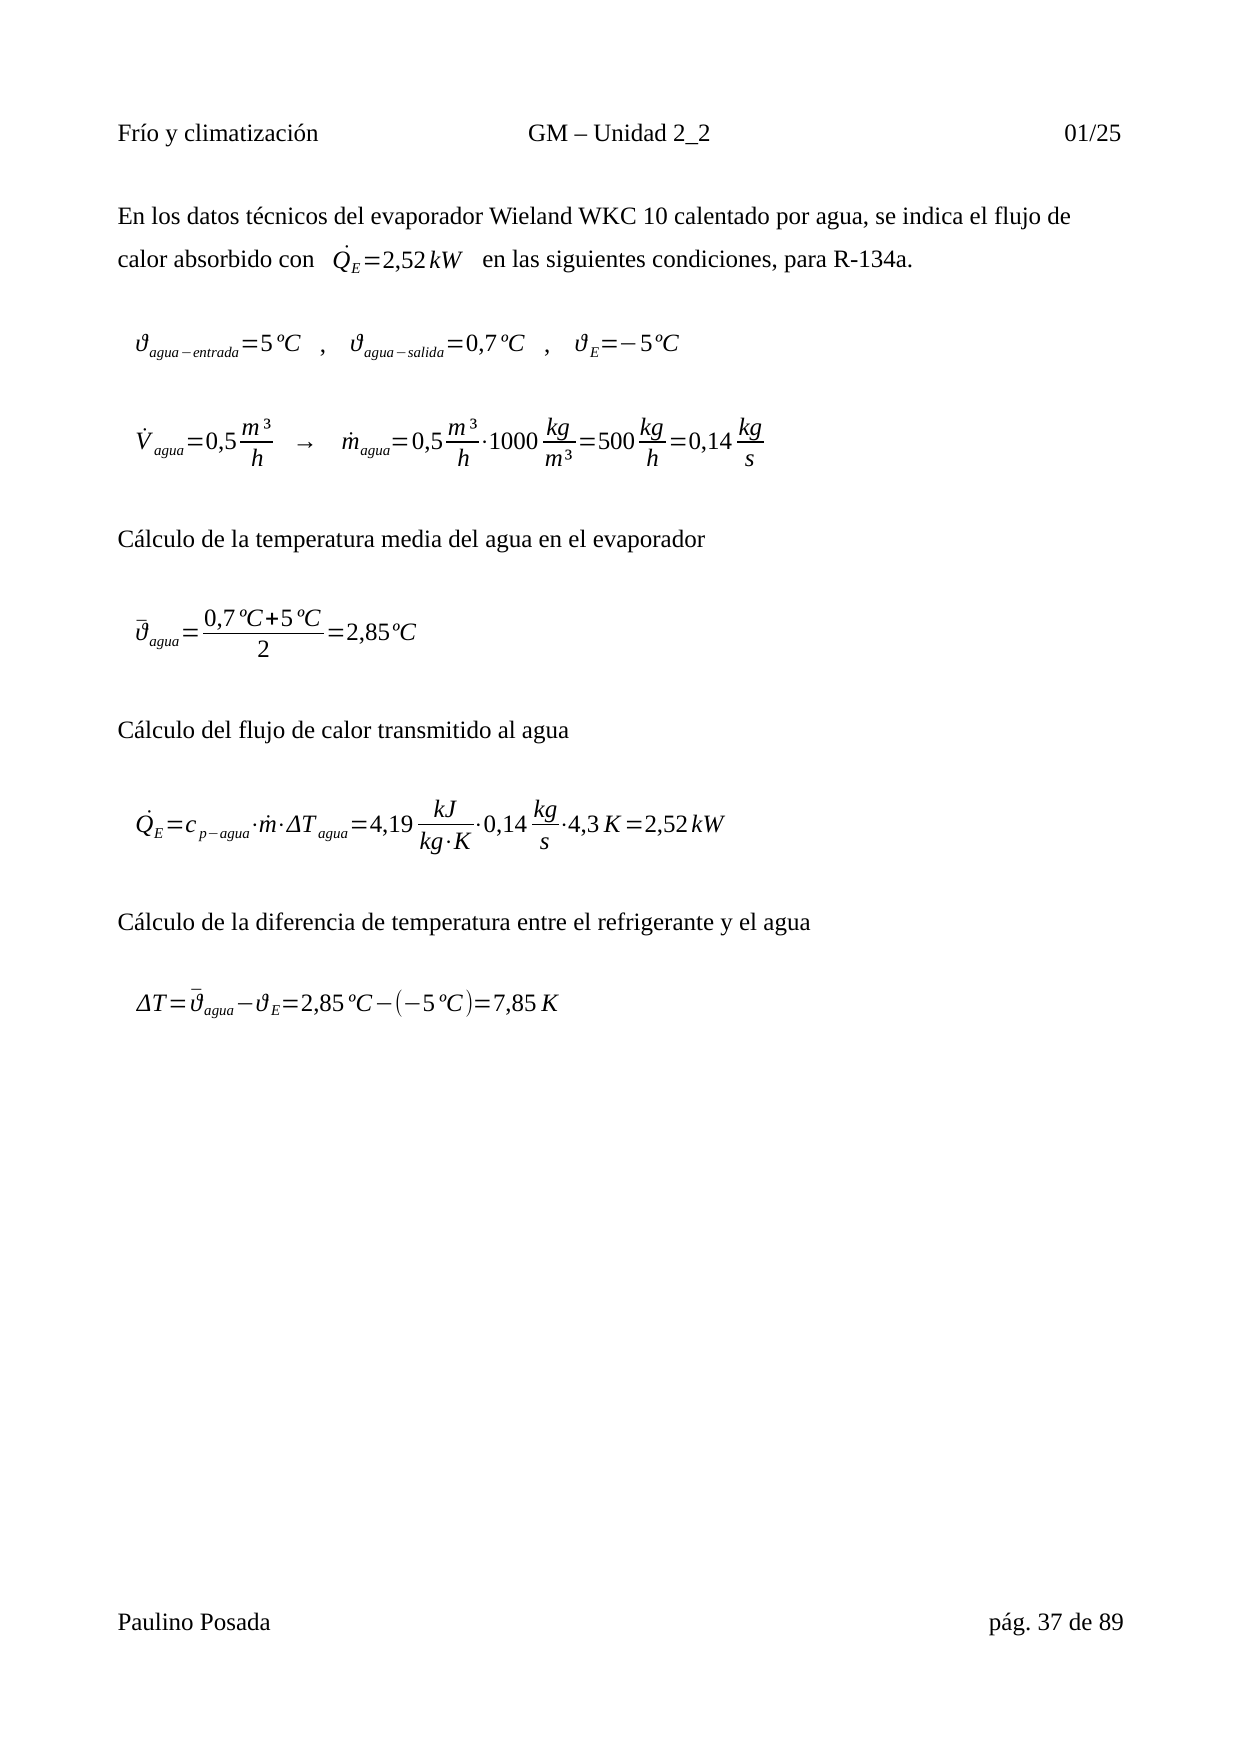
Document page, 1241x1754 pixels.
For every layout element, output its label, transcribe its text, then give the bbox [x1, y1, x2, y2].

text En los datos técnicos del evaporador Wieland WKC 10 calentado por agua, se indica el flujo de calor absorbido conen las siguientes condiciones, para R-134a. [117, 201, 1123, 277]
text , , [117, 329, 1123, 361]
text Cálculo del flujo de calor transmitido al agua [117, 715, 1123, 744]
text → [117, 413, 1123, 472]
text Cálculo de la diferencia de temperatura entre el refrigerante y el agua [117, 907, 1123, 936]
text Cálculo de la temperatura media del agua en el evaporador [117, 524, 1123, 553]
